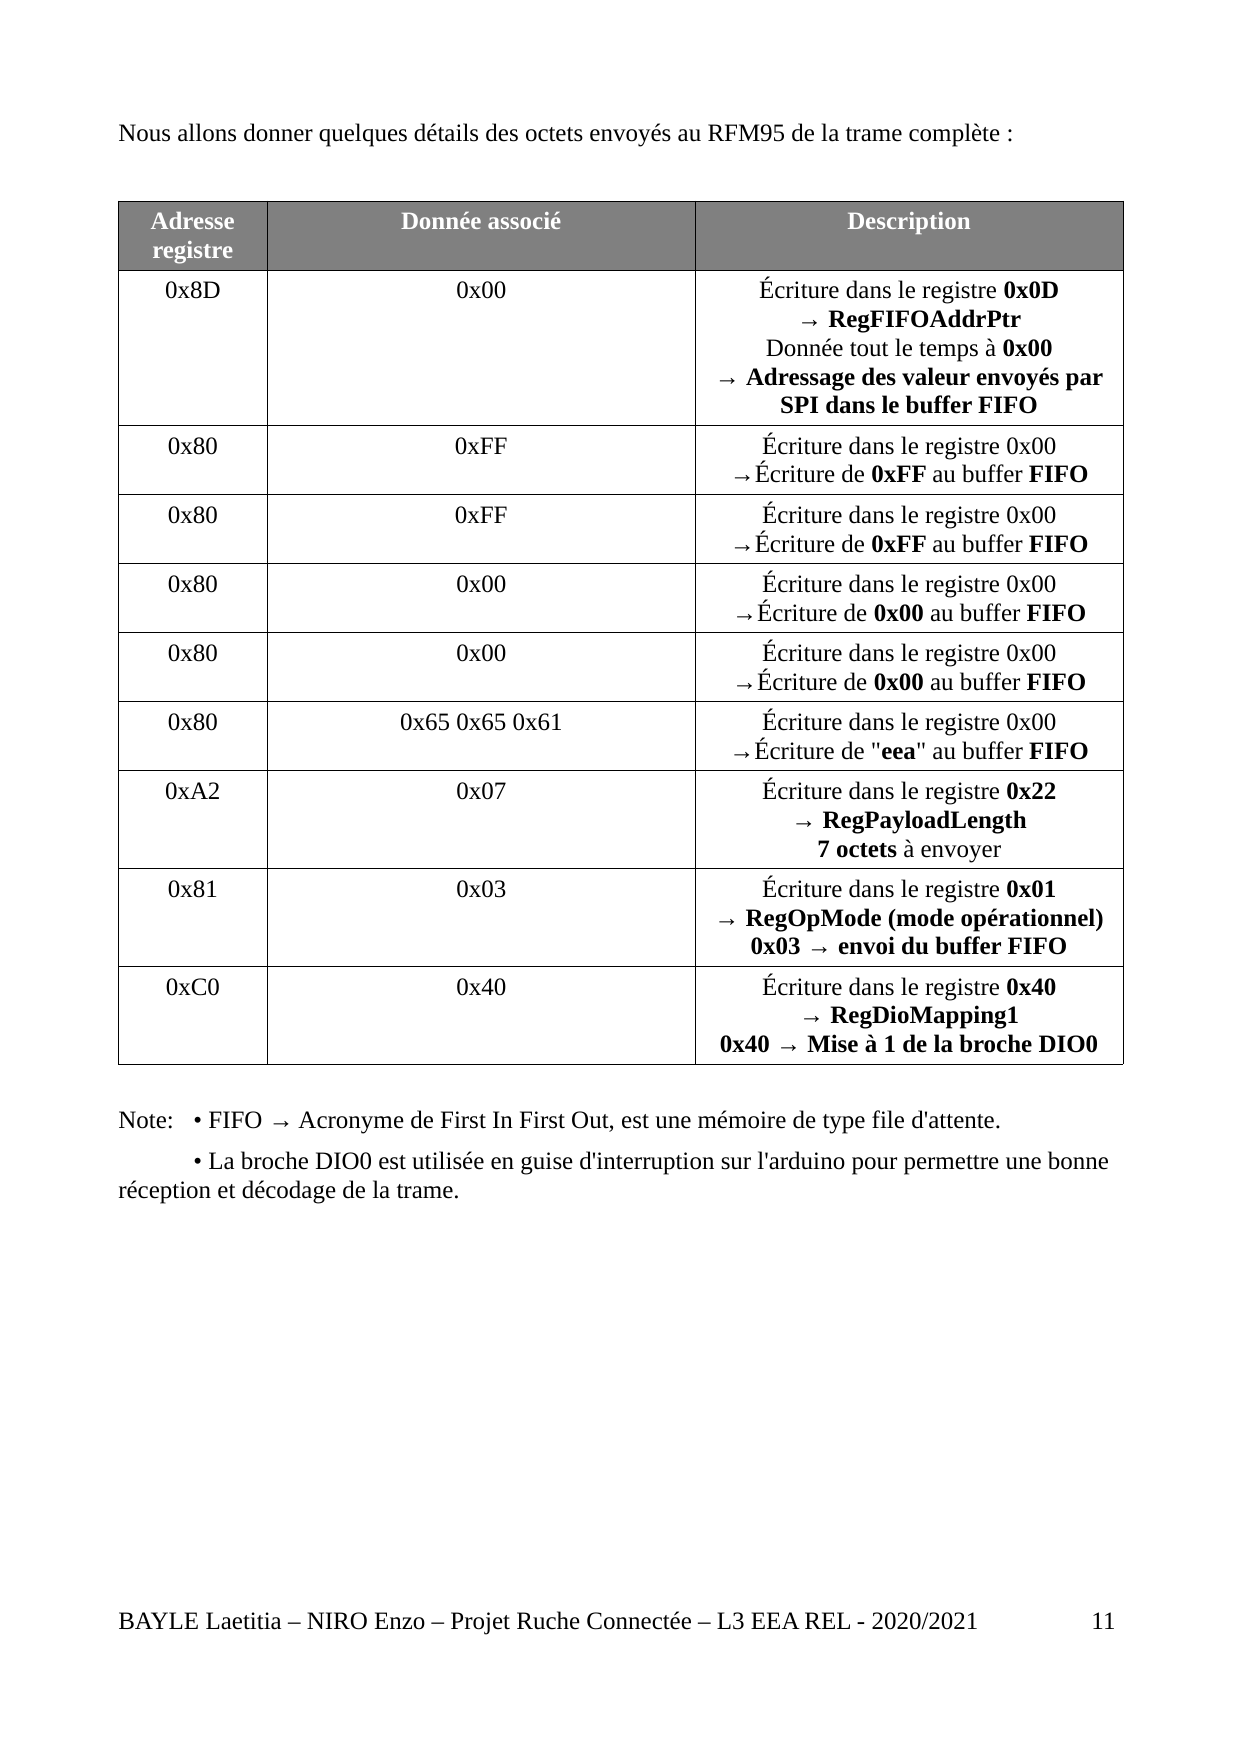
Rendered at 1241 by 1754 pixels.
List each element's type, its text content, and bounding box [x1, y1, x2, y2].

table_cell 0xC0 [119, 967, 267, 1064]
table_cell Écriture dans le registre 0x40 → RegDioMapping1 0x40 → Mise à 1 de la broche DIO0 [696, 967, 1123, 1064]
table_cell 0xFF [268, 426, 695, 494]
table_cell 0xA2 [119, 771, 267, 868]
table_cell 0x00 [268, 564, 695, 632]
table_cell 0x80 [119, 426, 267, 494]
table_cell 0x03 [268, 869, 695, 966]
table_cell Écriture dans le registre 0x00 →Écriture de 0x00 au buffer FIFO [696, 633, 1123, 701]
table_header Donnée associé [268, 202, 695, 270]
table_cell 0x65 0x65 0x61 [268, 702, 695, 770]
table_header Description [696, 202, 1123, 270]
table_header Adresse registre [119, 202, 267, 270]
table_cell Écriture dans le registre 0x00 →Écriture de 0xFF au buffer FIFO [696, 426, 1123, 494]
text Note: • FIFO → Acronyme de First In First Out, est une mémoire de type file d'attente. [118, 1105, 1122, 1134]
table_cell Écriture dans le registre 0x0D → RegFIFOAddrPtr Donnée tout le temps à 0x00 → Adressage des valeur envoyés par SPI dans le buffer FIFO [696, 271, 1123, 425]
table_cell 0x80 [119, 495, 267, 563]
table_cell 0x81 [119, 869, 267, 966]
table_cell 0x80 [119, 702, 267, 770]
table_cell Écriture dans le registre 0x00 →Écriture de 0xFF au buffer FIFO [696, 495, 1123, 563]
table_cell 0x40 [268, 967, 695, 1064]
table_cell Écriture dans le registre 0x00 →Écriture de 0x00 au buffer FIFO [696, 564, 1123, 632]
table_cell 0xFF [268, 495, 695, 563]
table_cell 0x8D [119, 271, 267, 425]
table_cell 0x07 [268, 771, 695, 868]
table_cell 0x00 [268, 271, 695, 425]
table_cell 0x80 [119, 633, 267, 701]
table_cell Écriture dans le registre 0x00 →Écriture de "eea" au buffer FIFO [696, 702, 1123, 770]
table_cell 0x00 [268, 633, 695, 701]
table_cell Écriture dans le registre 0x01 → RegOpMode (mode opérationnel) 0x03 → envoi du buffer FIFO [696, 869, 1123, 966]
text • La broche DIO0 est utilisée en guise d'interruption sur l'arduino pour permettre une bonne réception et décodage de la trame. [118, 1146, 1122, 1204]
table_cell Écriture dans le registre 0x22 → RegPayloadLength 7 octets à envoyer [696, 771, 1123, 868]
table_cell 0x80 [119, 564, 267, 632]
text Nous allons donner quelques détails des octets envoyés au RFM95 de la trame complète : [118, 118, 1122, 147]
